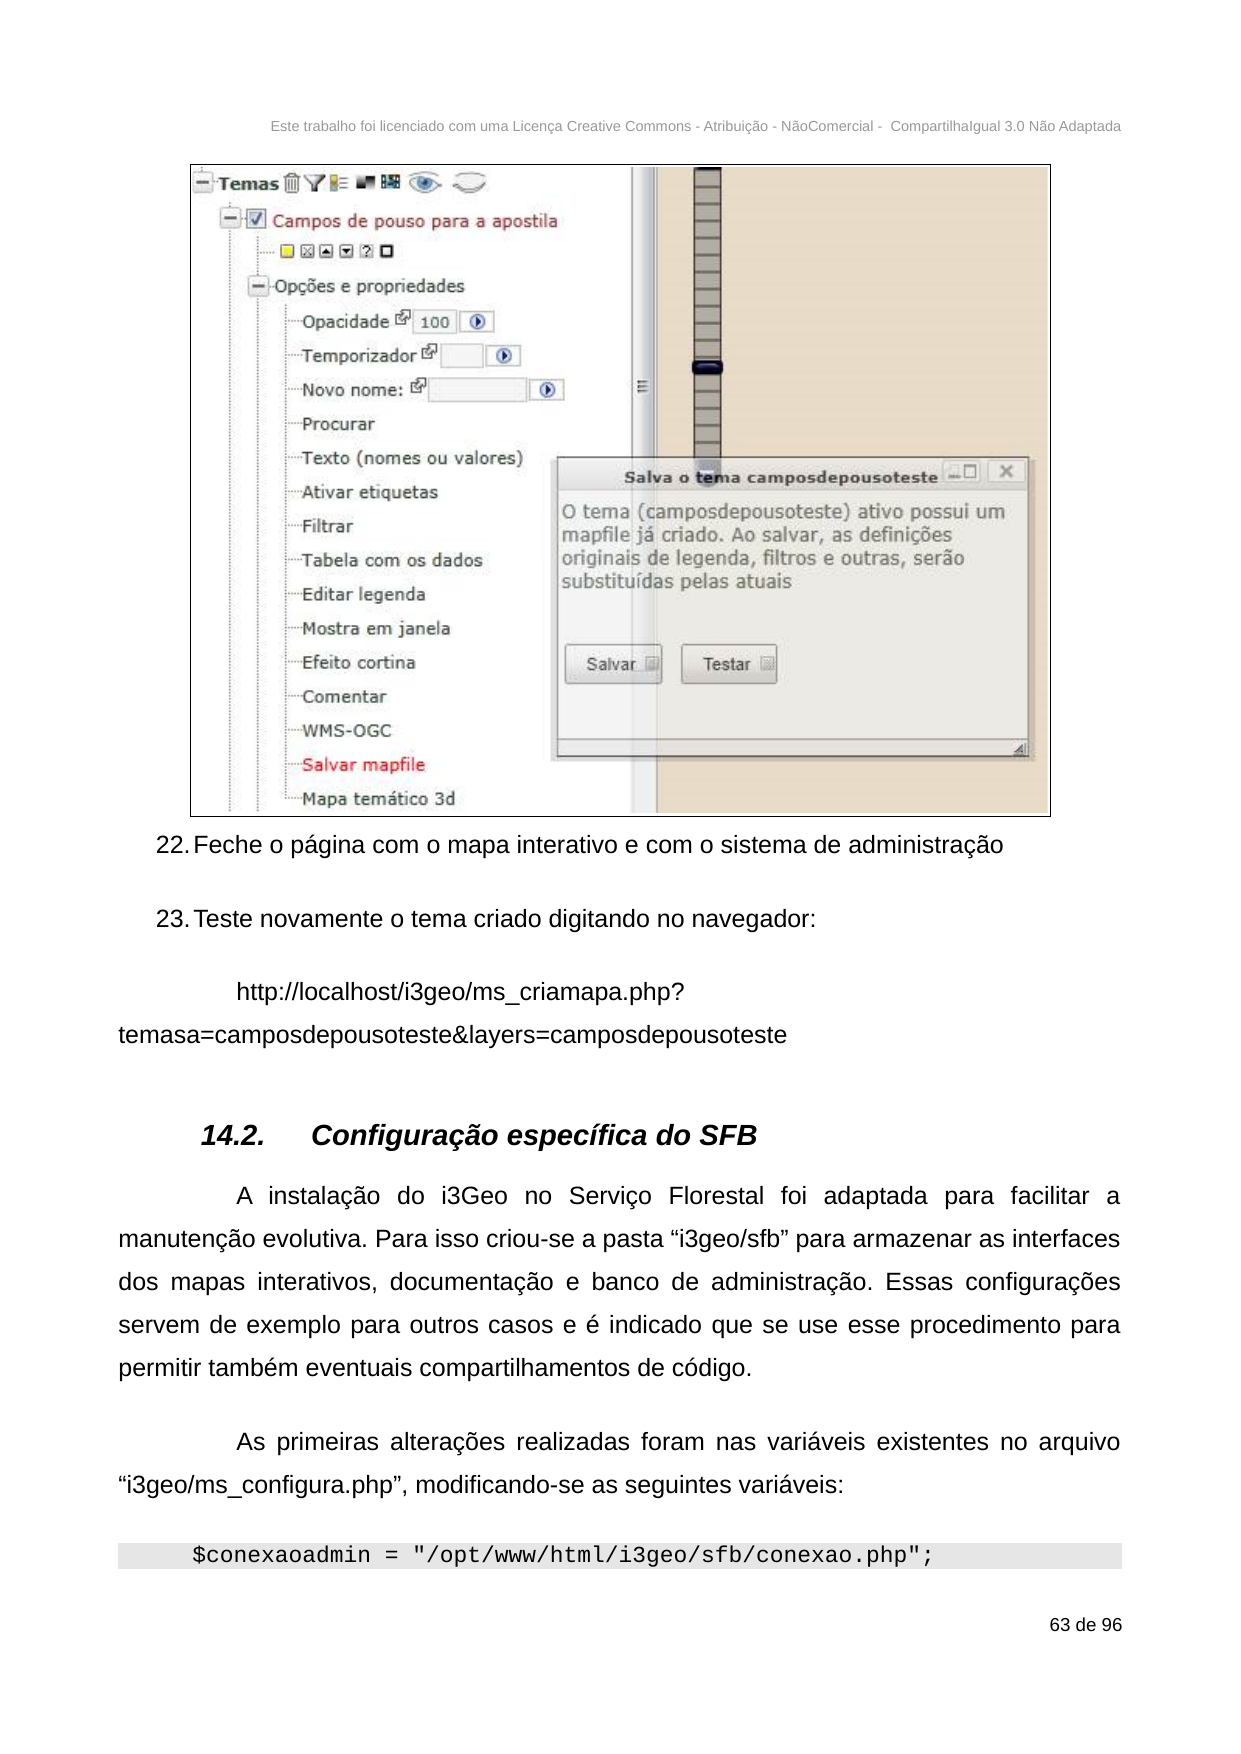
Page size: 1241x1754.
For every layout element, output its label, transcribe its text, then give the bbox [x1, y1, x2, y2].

text http://localhost/i3geo/ms_criamapa.php?temasa=camposdepousoteste&layers=camposdepousoteste [118, 977, 1122, 1049]
list Teste novamente o tema criado digitando no navegador: [156, 903, 1122, 932]
text A instalação do i3Geo no Serviço Florestal foi adaptada para facilitar a manutenção evolutiva. Para isso criou-se a pasta “i3geo/sfb” para armazenar as interfaces dos mapas interativos, documentação e banco de administração. Essas configurações servem de exemplo para outros casos e é indicado que se use esse procedimento para permitir também eventuais compartilhamentos de código. [118, 1181, 1122, 1382]
subtitle Configuração específica do SFB [163, 1118, 1077, 1152]
list Feche o página com o mapa interativo e com o sistema de administração [156, 164, 1122, 859]
text $conexaoadmin = "/opt/www/html/i3geo/sfb/conexao.php"; [118, 1543, 1122, 1569]
text As primeiras alterações realizadas foram nas variáveis existentes no arquivo “i3geo/ms_configura.php”, modificando-se as seguintes variáveis: [118, 1427, 1122, 1498]
picture [192, 167, 1048, 813]
